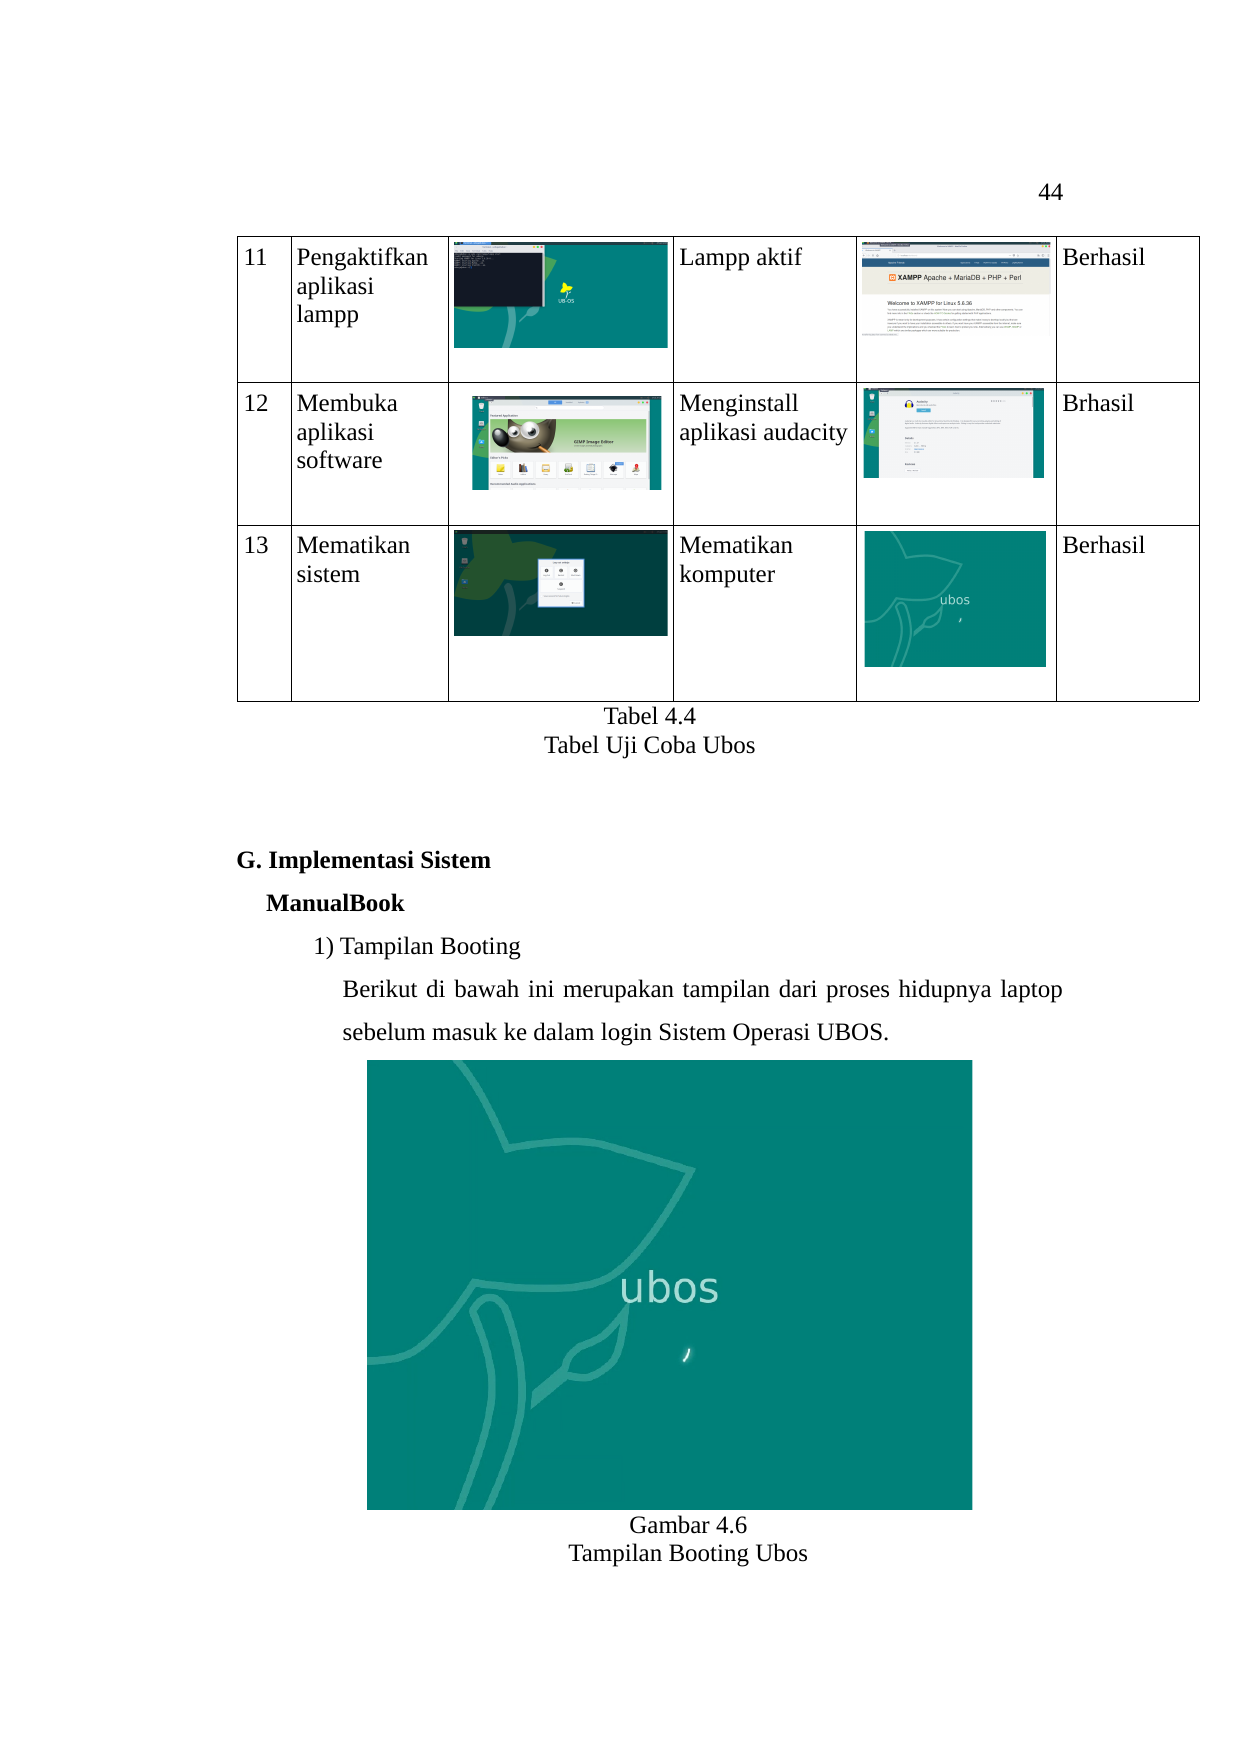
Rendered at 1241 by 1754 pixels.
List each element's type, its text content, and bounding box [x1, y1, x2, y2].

text 1) Tampilan Booting [313, 931, 1063, 960]
table_cell Mematikan komputer [674, 526, 856, 701]
text Tampilan Booting Ubos [313, 1538, 1063, 1567]
text Gambar 4.6 [313, 1061, 1063, 1538]
picture [454, 530, 668, 636]
picture [472, 396, 662, 490]
table_cell Mematikan sistem [292, 526, 448, 701]
table_cell [857, 383, 1056, 524]
text Berikut di bawah ini merupakan tampilan dari proses hidupnya laptop sebelum masuk ke dalam login Sistem Operasi UBOS. [342, 974, 1063, 1046]
text G. Implementasi Sistem [236, 845, 1063, 874]
text Tabel 4.4 [236, 701, 1063, 730]
table_cell Berhasil [1057, 237, 1199, 382]
table_cell Membuka aplikasi software [292, 383, 448, 524]
text Tabel Uji Coba Ubos [236, 730, 1063, 759]
table_cell [449, 526, 673, 701]
table_cell 13 [238, 526, 291, 701]
picture [863, 388, 1044, 478]
table_cell [857, 526, 1056, 701]
table_cell [857, 237, 1056, 382]
picture [864, 531, 1046, 667]
table_cell Brhasil [1057, 383, 1199, 524]
picture [454, 242, 668, 348]
table_cell Pengaktifkan aplikasi lampp [292, 237, 448, 382]
table_cell 12 [238, 383, 291, 524]
table_cell [449, 237, 673, 382]
table_cell Lampp aktif [674, 237, 856, 382]
picture [862, 242, 1051, 336]
text ManualBook [266, 888, 1063, 917]
table_cell [449, 383, 673, 524]
picture [367, 1060, 973, 1510]
table_cell Menginstall aplikasi audacity [674, 383, 856, 524]
table_cell Berhasil [1057, 526, 1199, 701]
table_cell 11 [238, 237, 291, 382]
